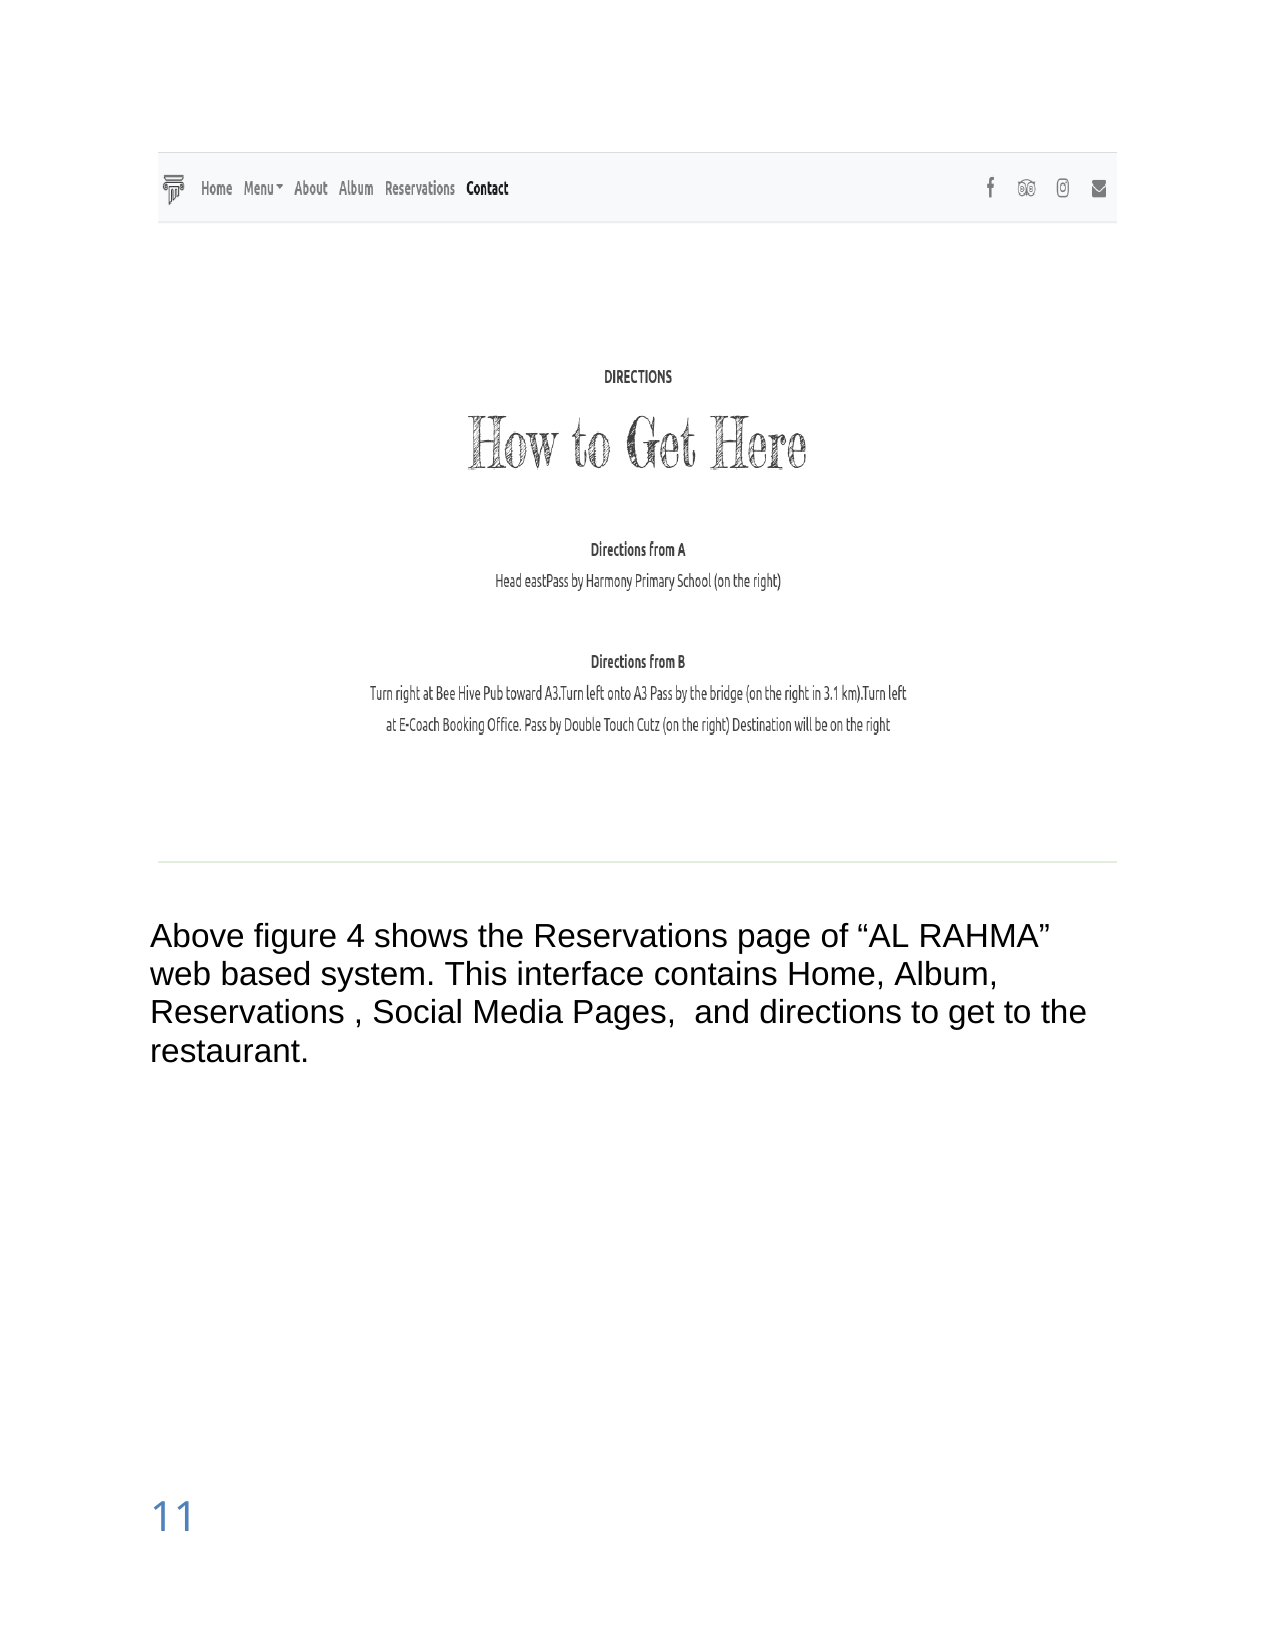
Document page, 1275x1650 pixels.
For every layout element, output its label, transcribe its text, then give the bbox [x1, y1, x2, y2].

list Above figure 4 shows the Reservations page of “AL RAHMA” web based system. This interface contains Home, Album, Reservations , Social Media Pages, and directions to get to the restaurant. [150, 916, 1109, 1069]
picture [158, 150, 1117, 863]
